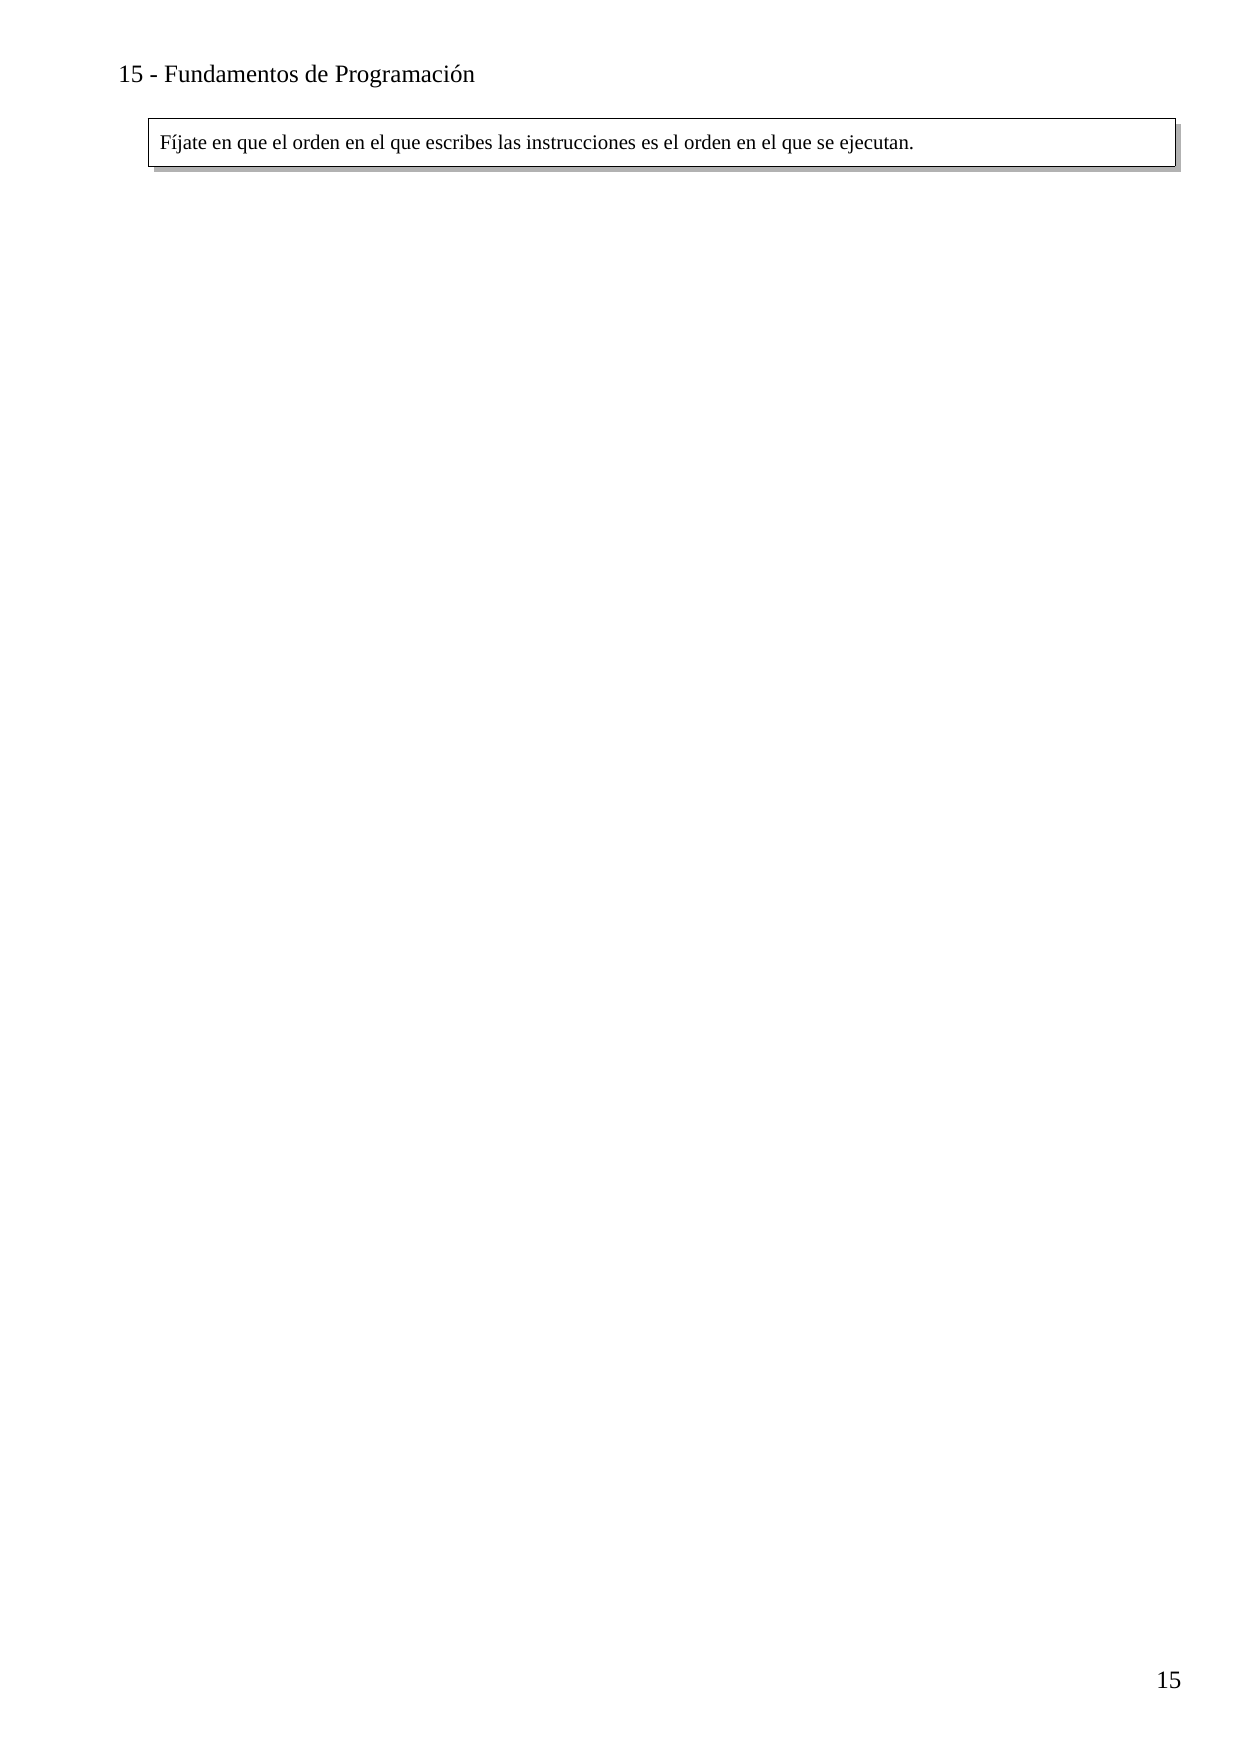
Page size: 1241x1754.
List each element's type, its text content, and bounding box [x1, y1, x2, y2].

text Fíjate en que el orden en el que escribes las instrucciones es el orden en el que se ejecutan. [149, 119, 1175, 166]
